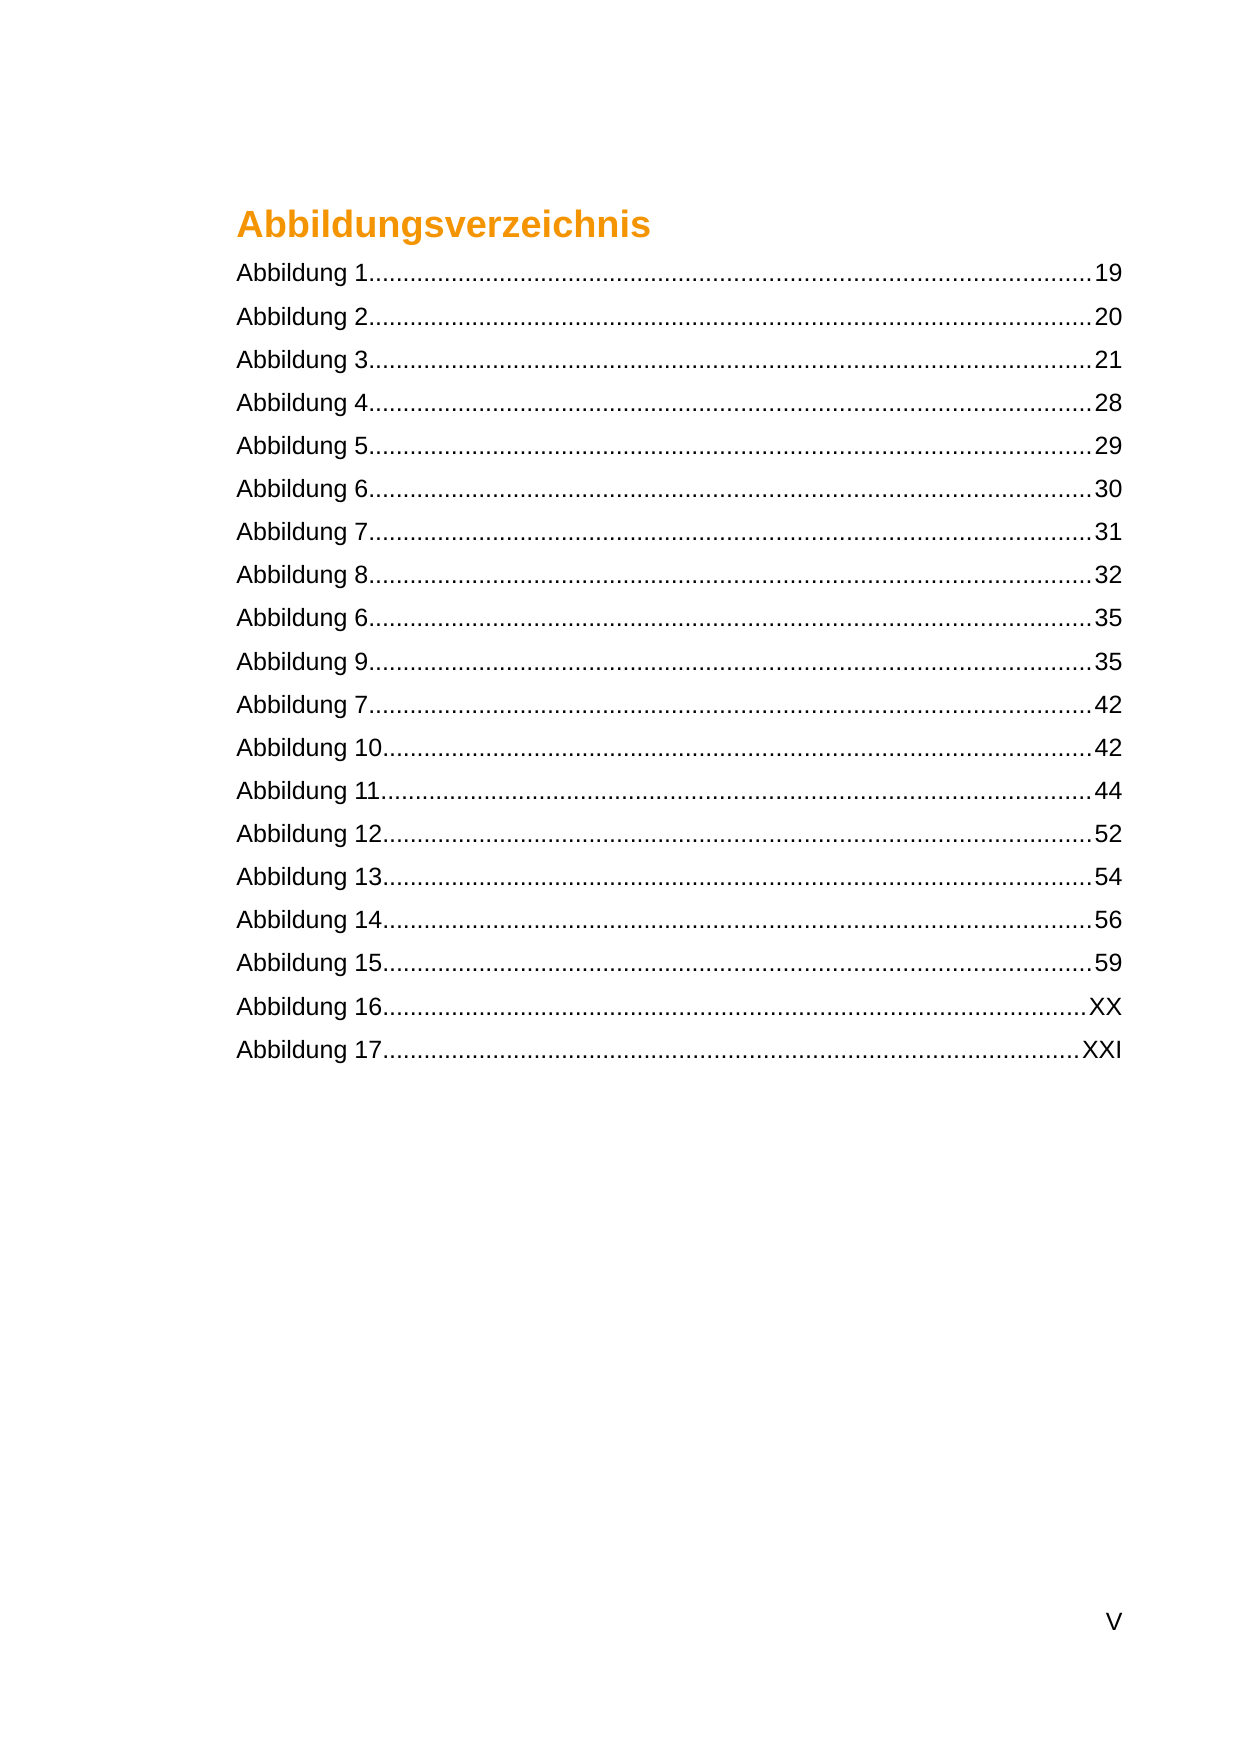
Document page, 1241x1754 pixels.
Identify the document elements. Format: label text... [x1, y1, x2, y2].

text Abbildung 12 52 [236, 819, 1122, 848]
text Abbildung 4 28 [236, 388, 1122, 416]
text Abbildung 9 35 [236, 646, 1122, 675]
text Abbildung 2 20 [236, 301, 1122, 330]
text Abbildung 7 42 [236, 689, 1122, 718]
text Abbildung 5 29 [236, 431, 1122, 459]
text Abbildung 14 56 [236, 905, 1122, 934]
text Abbildung 6 35 [236, 603, 1122, 632]
text Abbildung 11 44 [236, 776, 1122, 804]
text Abbildung 16 XX [236, 991, 1122, 1020]
text Abbildung 8 32 [236, 560, 1122, 589]
text Abbildung 10 42 [236, 733, 1122, 761]
text Abbildung 3 21 [236, 344, 1122, 373]
text Abbildung 1 19 [236, 258, 1122, 287]
text Abbildung 13 54 [236, 862, 1122, 891]
text Abbildung 7 31 [236, 517, 1122, 546]
subtitle Abbildungsverzeichnis [236, 202, 1122, 246]
text Abbildung 6 30 [236, 474, 1122, 503]
text Abbildung 15 59 [236, 948, 1122, 977]
text Abbildung 17 XXI [236, 1034, 1122, 1063]
